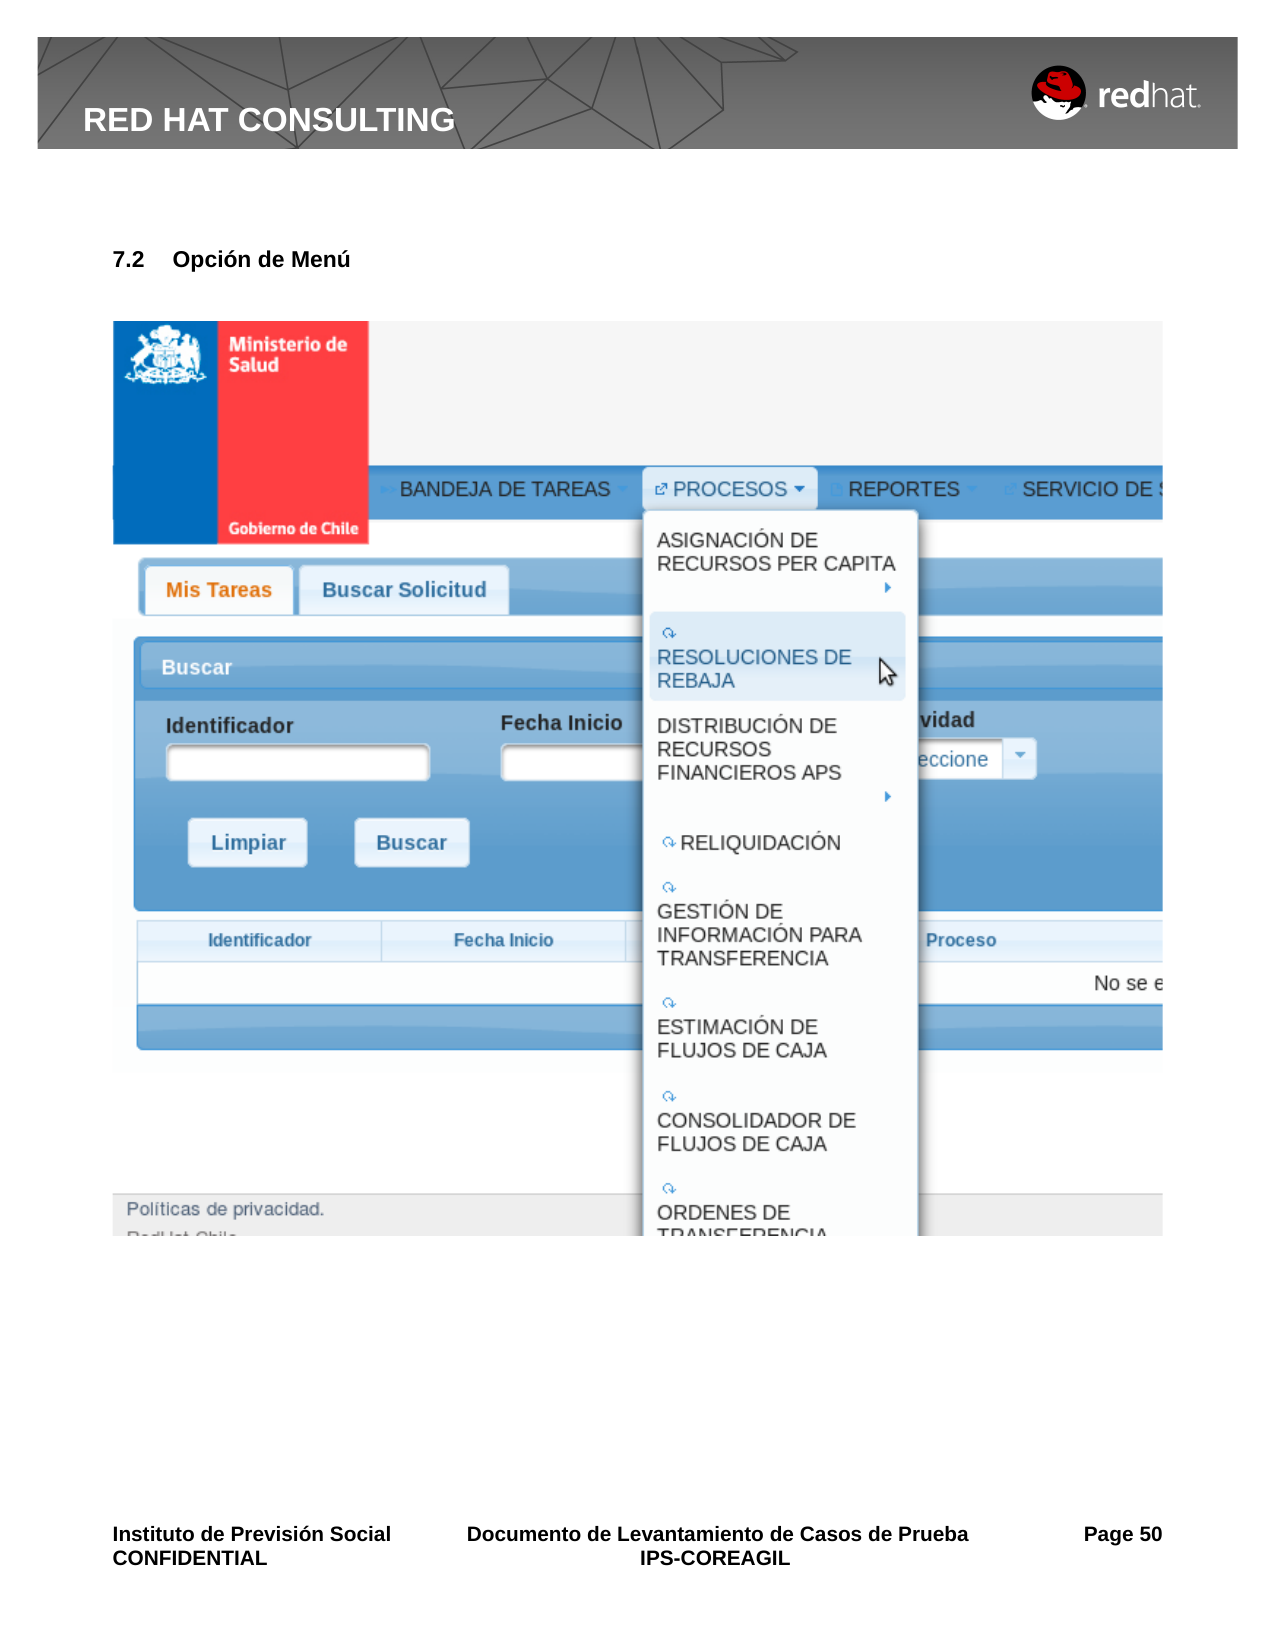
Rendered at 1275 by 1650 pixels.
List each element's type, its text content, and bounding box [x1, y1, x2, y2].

picture [37, 37, 1238, 149]
subtitle Opción de Menú [112, 246, 1162, 273]
picture [112, 321, 1163, 1236]
